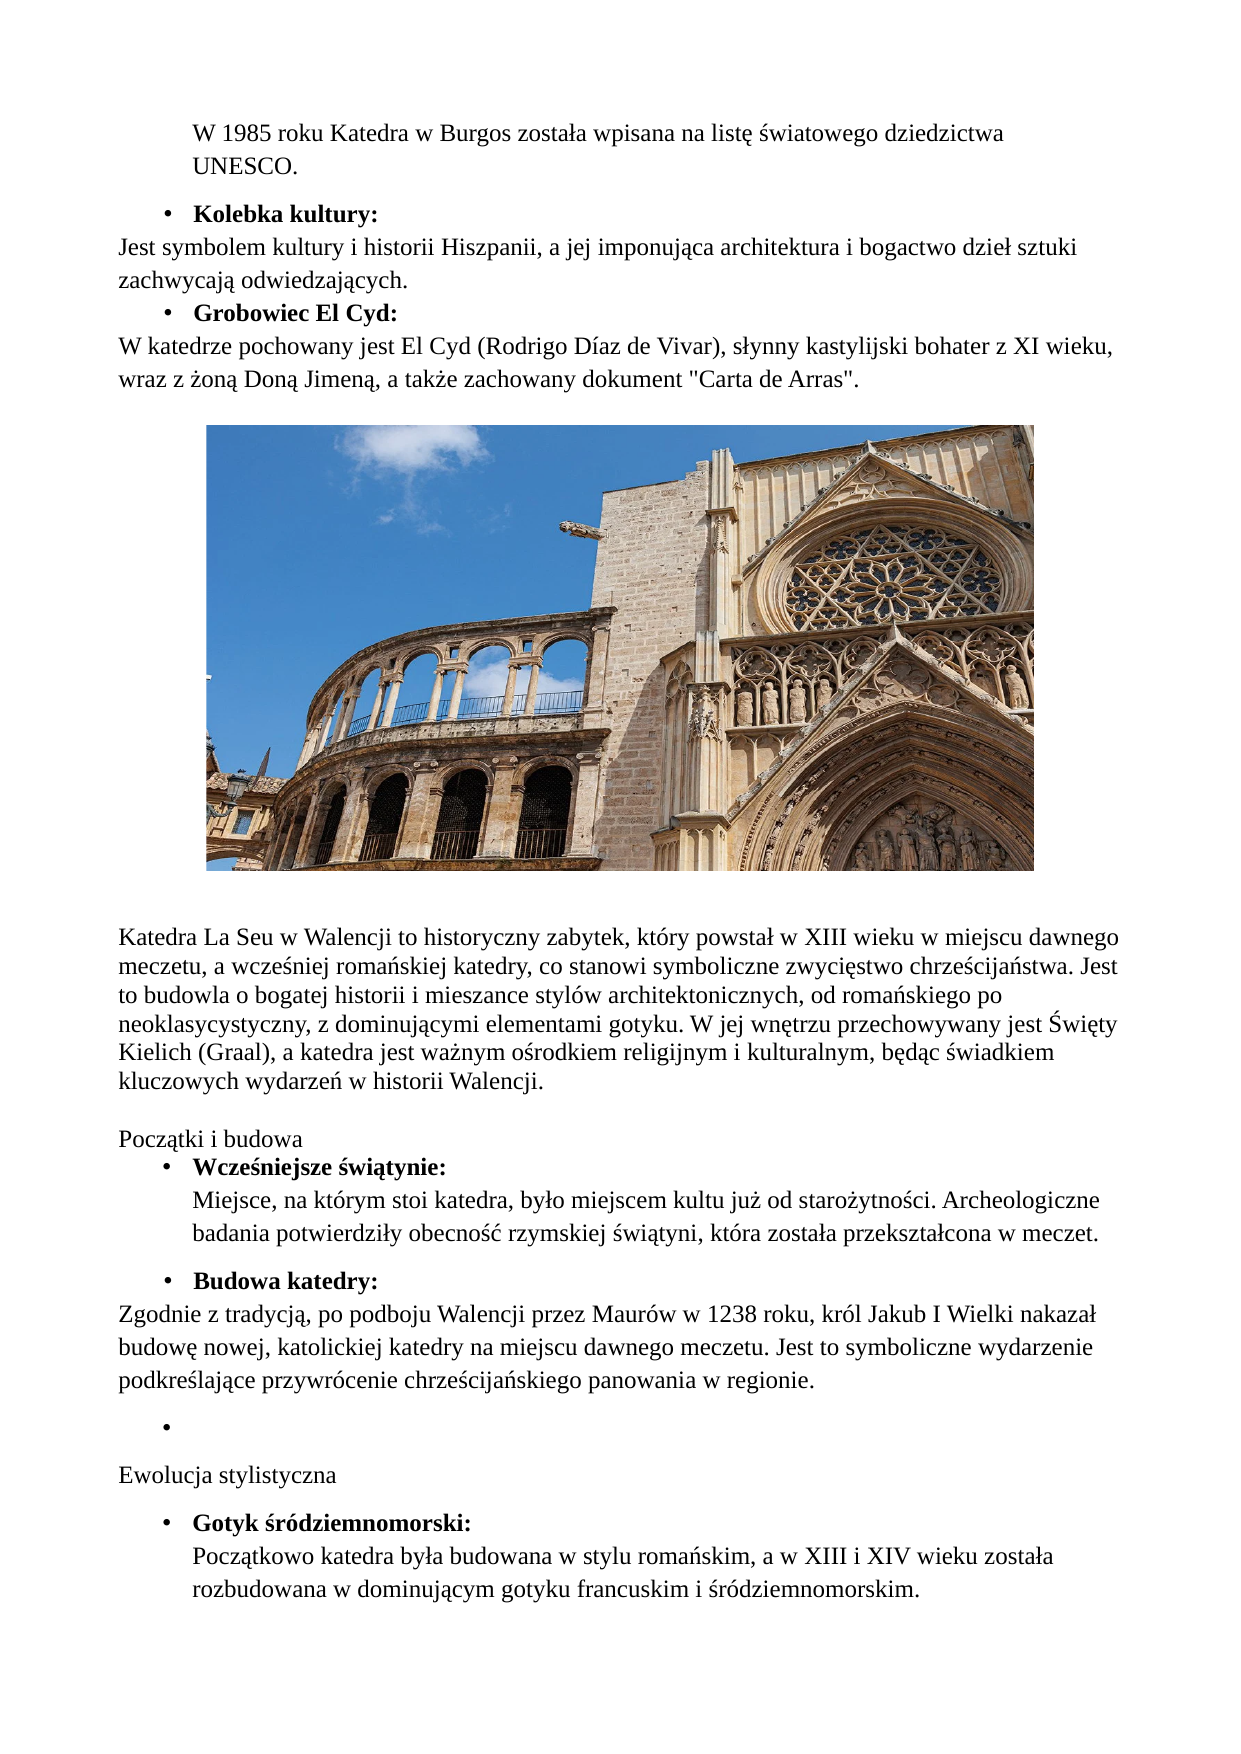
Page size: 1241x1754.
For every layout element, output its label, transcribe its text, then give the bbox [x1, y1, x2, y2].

list Wcześniejsze świątynie: [162, 1152, 1122, 1181]
list Grobowiec El Cyd: [164, 298, 1122, 327]
list Kolebka kultury: [164, 199, 1122, 227]
list Początkowo katedra była budowana w stylu romańskim, a w XIII i XIV wieku została rozbudowana w dominującym gotyku francuskim i śródziemnomorskim. [162, 1541, 1122, 1603]
text Ewolucja stylistyczna [118, 1460, 1122, 1489]
text Jest symbolem kultury i historii Hiszpanii, a jej imponująca architektura i bogactwo dzieł sztuki zachwycają odwiedzających. [118, 232, 1122, 293]
text Początki i budowa [118, 1124, 1122, 1152]
text Katedra La Seu w Walencji to historyczny zabytek, który powstał w XIII wieku w miejscu dawnego meczetu, a wcześniej romańskiej katedry, co stanowi symboliczne zwycięstwo chrześcijaństwa. Jest to budowla o bogatej historii i mieszance stylów architektonicznych, od romańskiego po neoklasycystyczny, z dominującymi elementami gotyku. W jej wnętrzu przechowywany jest Święty Kielich (Graal), a katedra jest ważnym ośrodkiem religijnym i kulturalnym, będąc świadkiem kluczowych wydarzeń w historii Walencji. [118, 922, 1122, 1095]
list Budowa katedry: [164, 1266, 1122, 1295]
text W katedrze pochowany jest El Cyd (Rodrigo Díaz de Vivar), słynny kastylijski bohater z XI wieku, wraz z żoną Doną Jimeną, a także zachowany dokument "Carta de Arras". [118, 331, 1122, 393]
list W 1985 roku Katedra w Burgos została wpisana na listę światowego dziedzictwa UNESCO. [162, 118, 1122, 180]
list Miejsce, na którym stoi katedra, było miejscem kultu już od starożytności. Archeologiczne badania potwierdziły obecność rzymskiej świątyni, która została przekształcona w meczet. [162, 1185, 1122, 1247]
text Zgodnie z tradycją, po podboju Walencji przez Maurów w 1238 roku, król Jakub I Wielki nakazał budowę nowej, katolickiej katedry na miejscu dawnego meczetu. Jest to symboliczne wydarzenie podkreślające przywrócenie chrześcijańskiego panowania w regionie. [118, 1299, 1122, 1394]
picture [206, 425, 1034, 871]
list Gotyk śródziemnomorski: [162, 1508, 1122, 1537]
